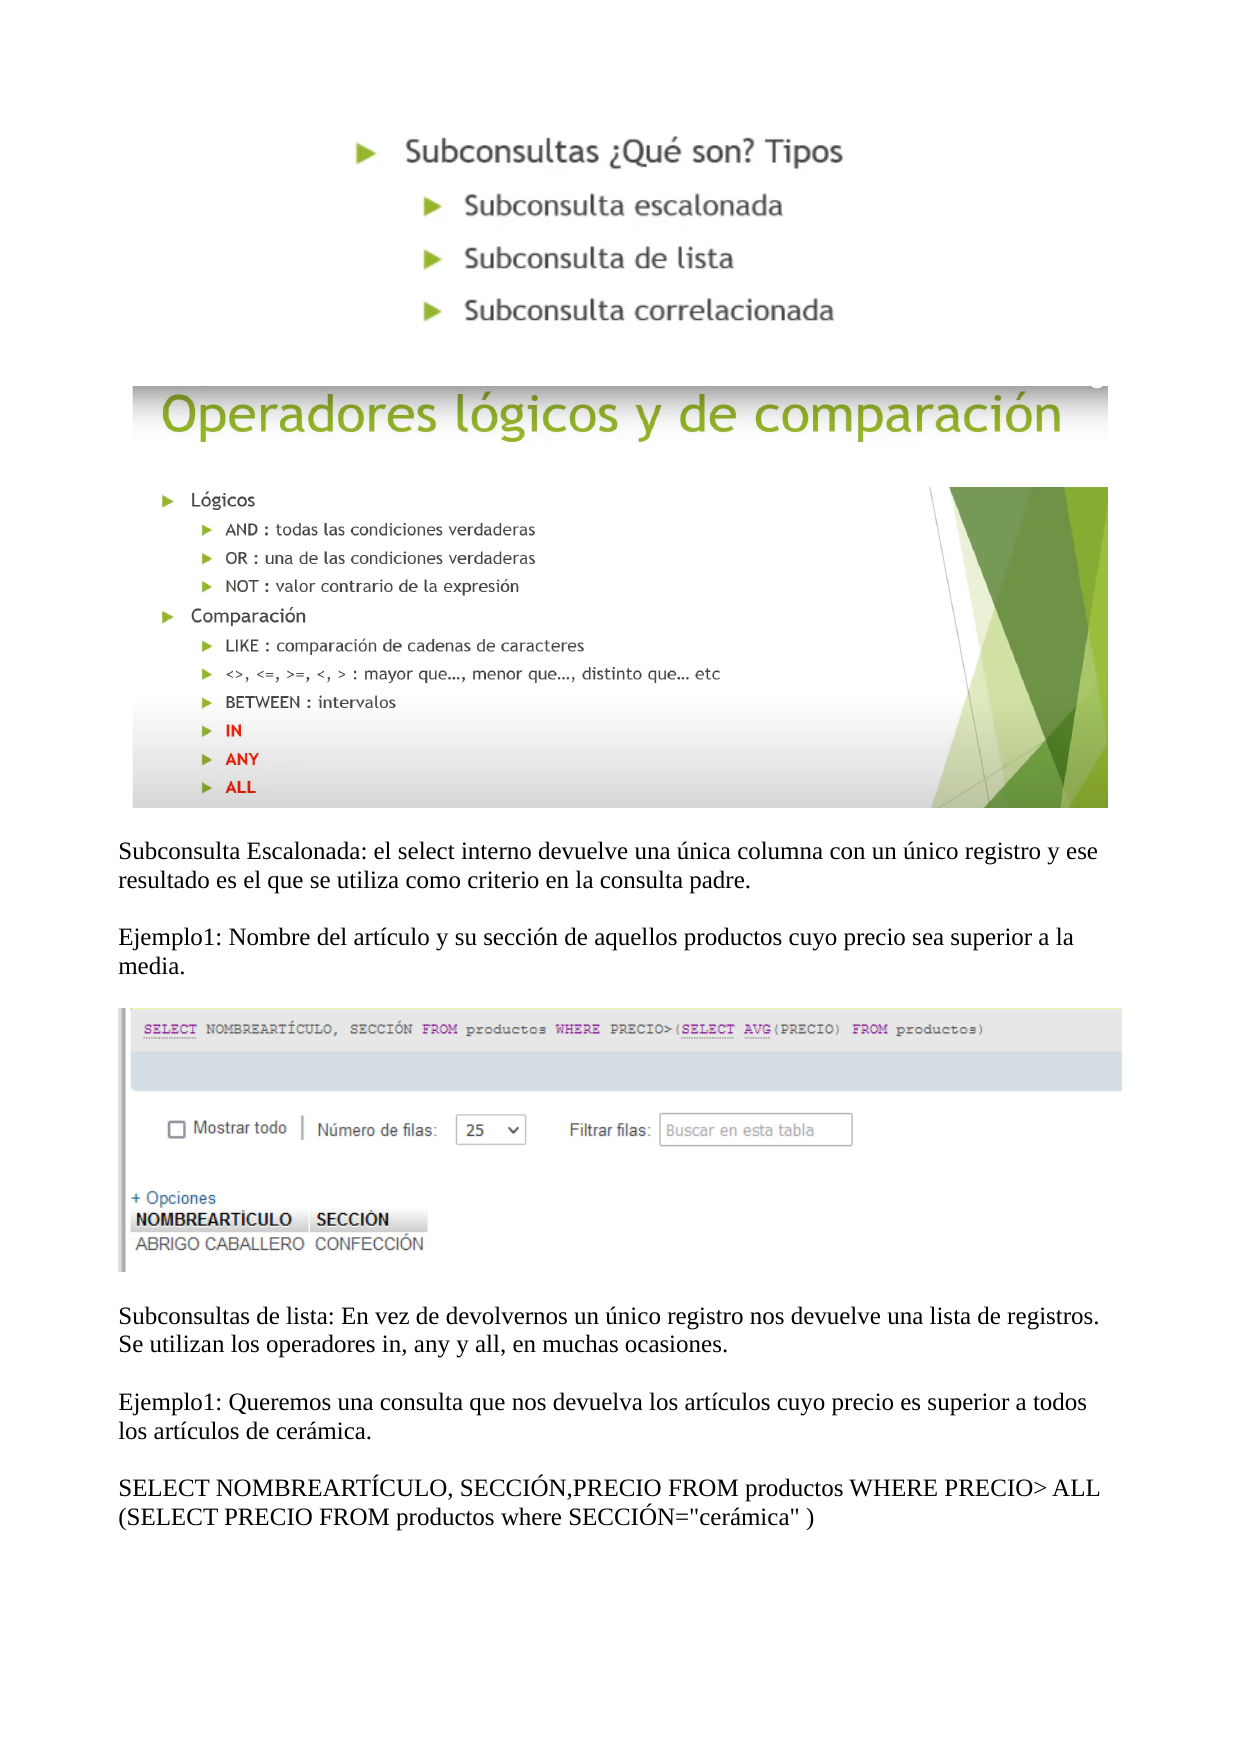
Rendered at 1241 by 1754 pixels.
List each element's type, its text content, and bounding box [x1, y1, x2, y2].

text Subconsulta Escalonada: el select interno devuelve una única columna con un único registro y ese resultado es el que se utiliza como criterio en la consulta padre. [118, 836, 1122, 894]
text Ejemplo1: Nombre del artículo y su sección de aquellos productos cuyo precio sea superior a la media. [118, 922, 1122, 980]
picture [118, 1008, 1123, 1272]
text Subconsultas de lista: En vez de devolvernos un único registro nos devuelve una lista de registros. Se utilizan los operadores in, any y all, en muchas ocasiones. [118, 1301, 1122, 1358]
text Ejemplo1: Queremos una consulta que nos devuelva los artículos cuyo precio es superior a todos los artículos de cerámica. [118, 1387, 1122, 1444]
text SELECT NOMBREARTÍCULO, SECCIÓN,PRECIO FROM productos WHERE PRECIO> ALL (SELECT PRECIO FROM productos where SECCIÓN="cerámica" ) [118, 1473, 1122, 1531]
picture [132, 386, 1108, 808]
picture [318, 118, 923, 358]
